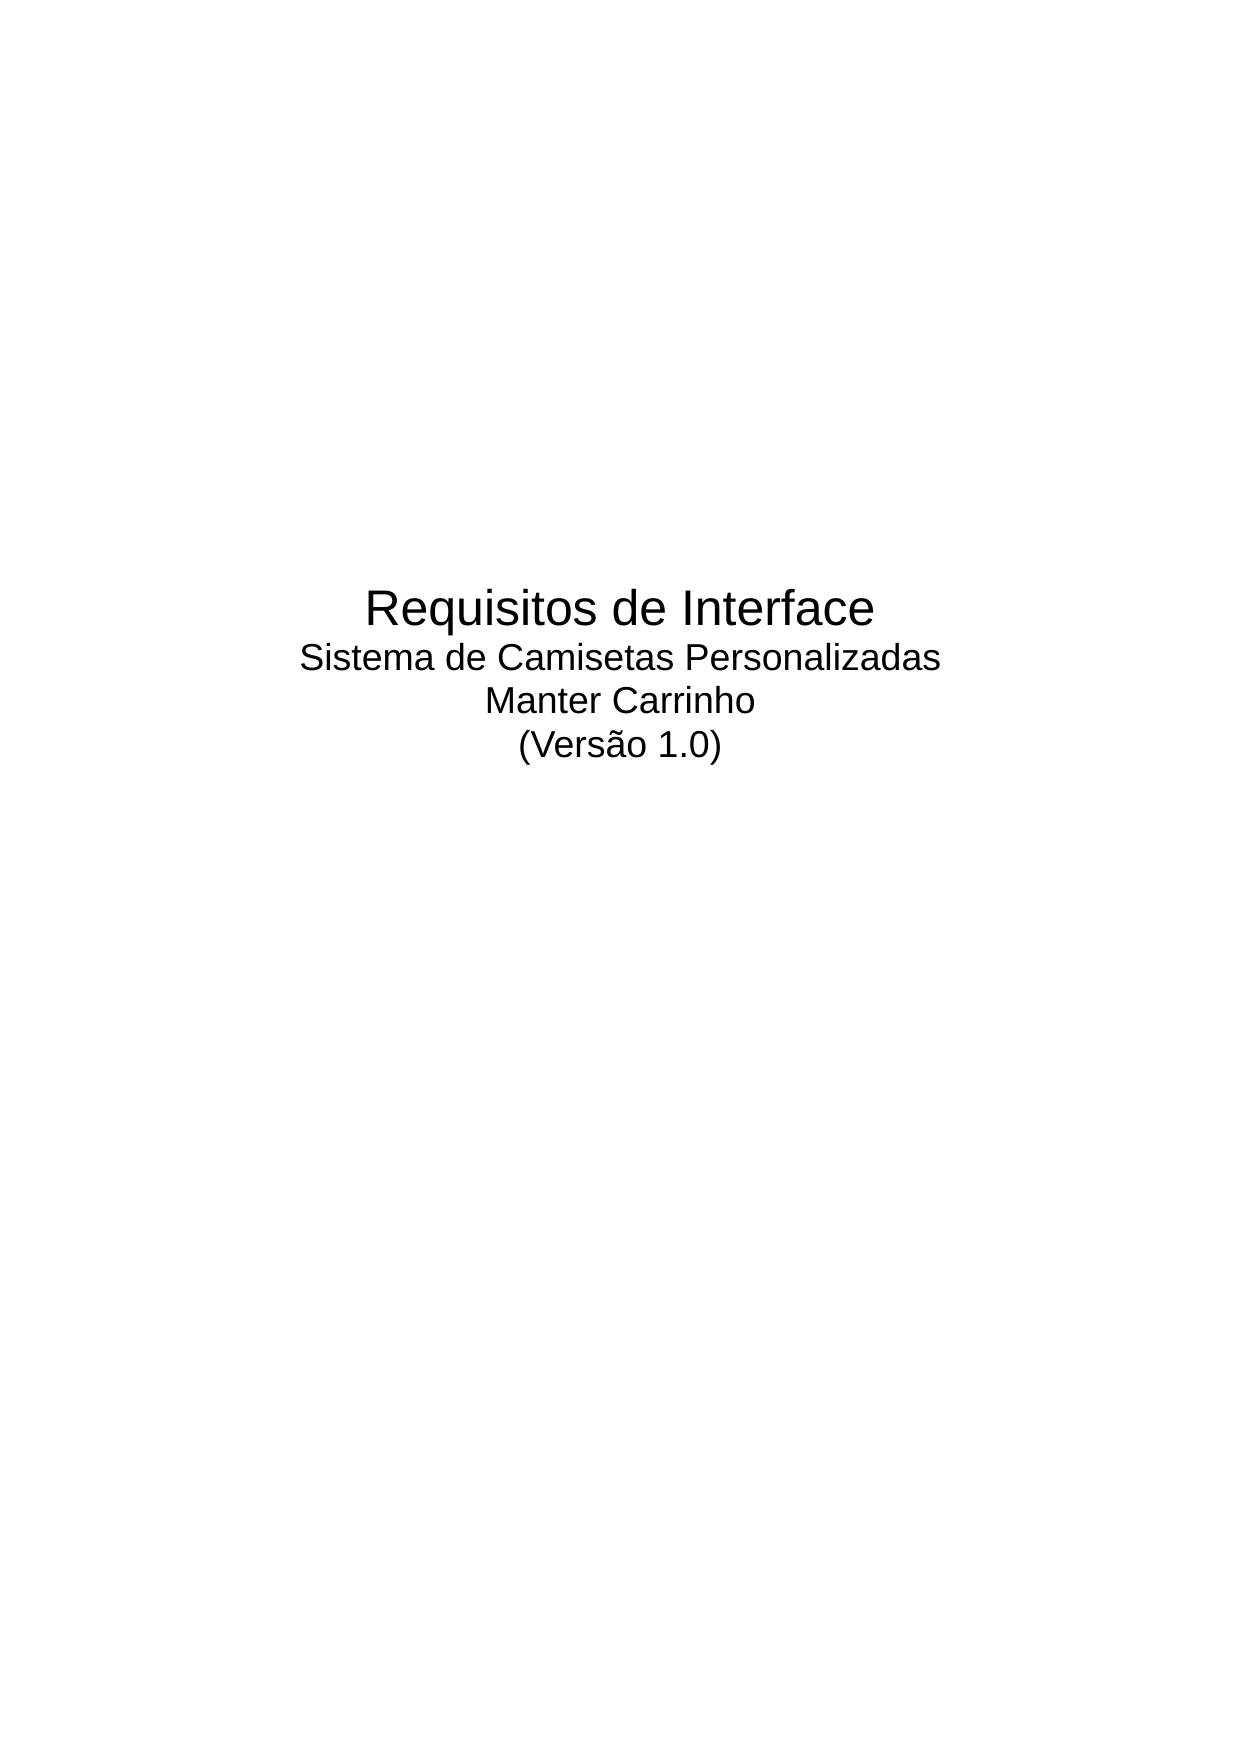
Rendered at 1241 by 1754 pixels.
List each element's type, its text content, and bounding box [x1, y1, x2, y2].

text Requisitos de Interface [118, 578, 1122, 636]
text Sistema de Camisetas Personalizadas [118, 636, 1122, 679]
text (Versão 1.0) [118, 722, 1122, 765]
text Manter Carrinho [118, 679, 1122, 722]
